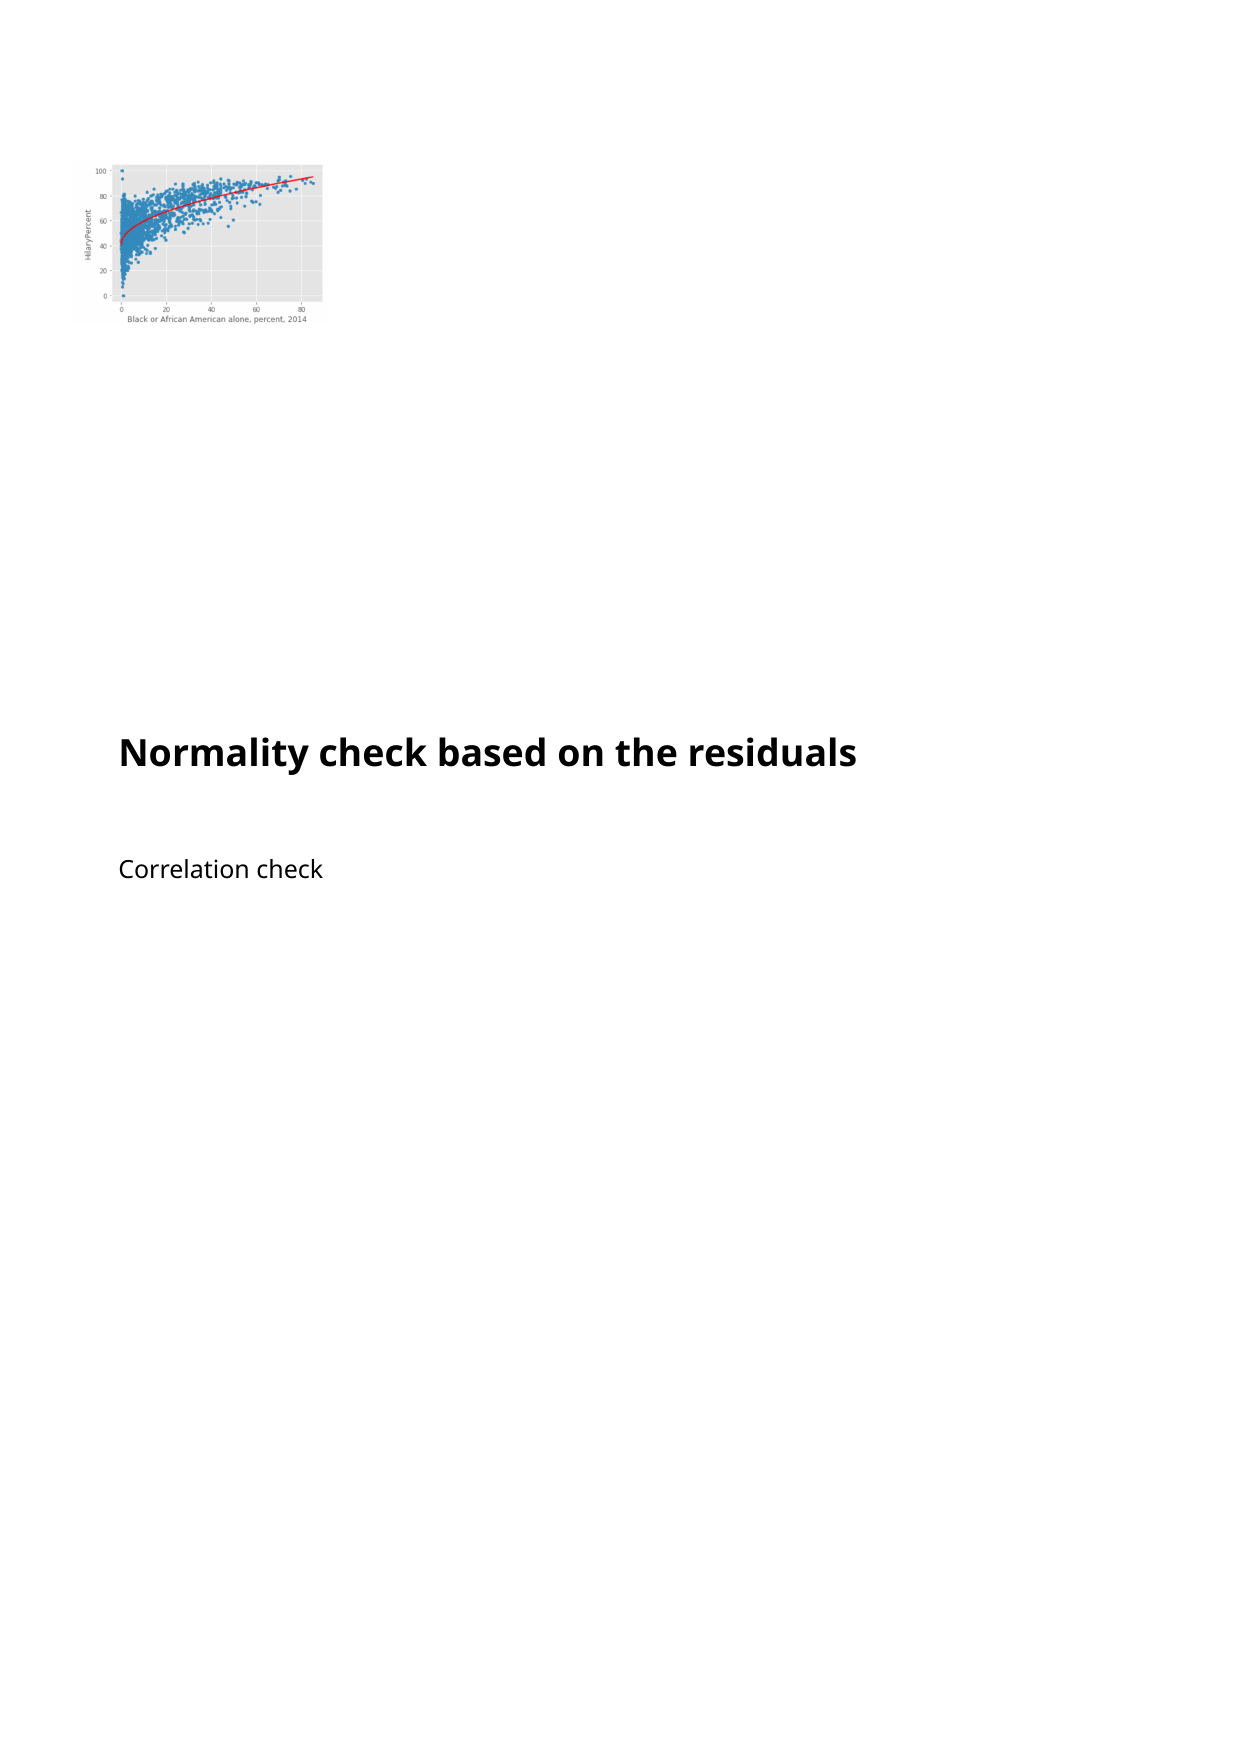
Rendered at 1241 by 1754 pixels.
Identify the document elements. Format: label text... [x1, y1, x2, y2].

subtitle Normality check based on the residuals [118, 726, 1122, 777]
picture [73, 159, 328, 325]
text Correlation check [118, 851, 1122, 885]
